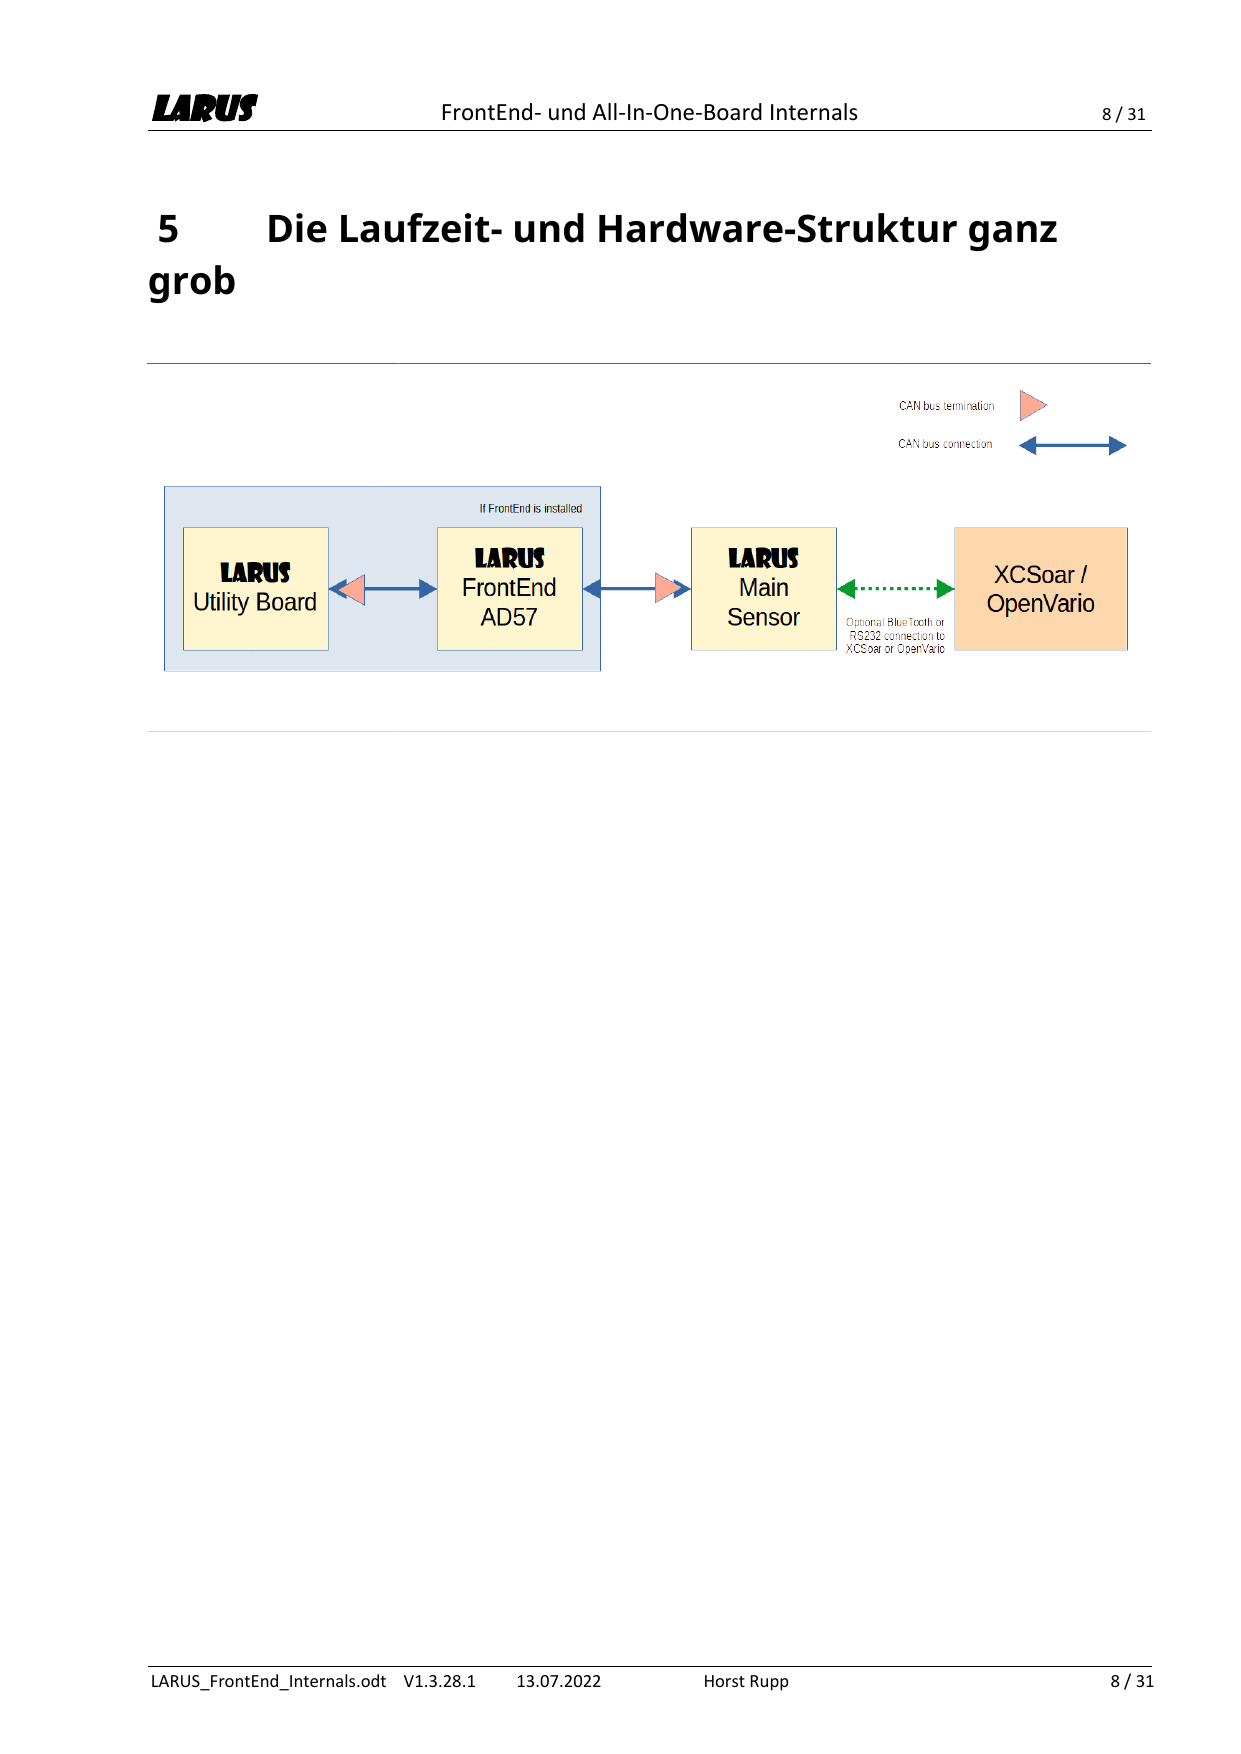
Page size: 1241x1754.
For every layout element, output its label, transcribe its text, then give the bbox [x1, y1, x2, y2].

picture [147, 363, 1152, 752]
subtitle Die Laufzeit- und Hardware-Struktur ganz grob [148, 173, 1128, 305]
